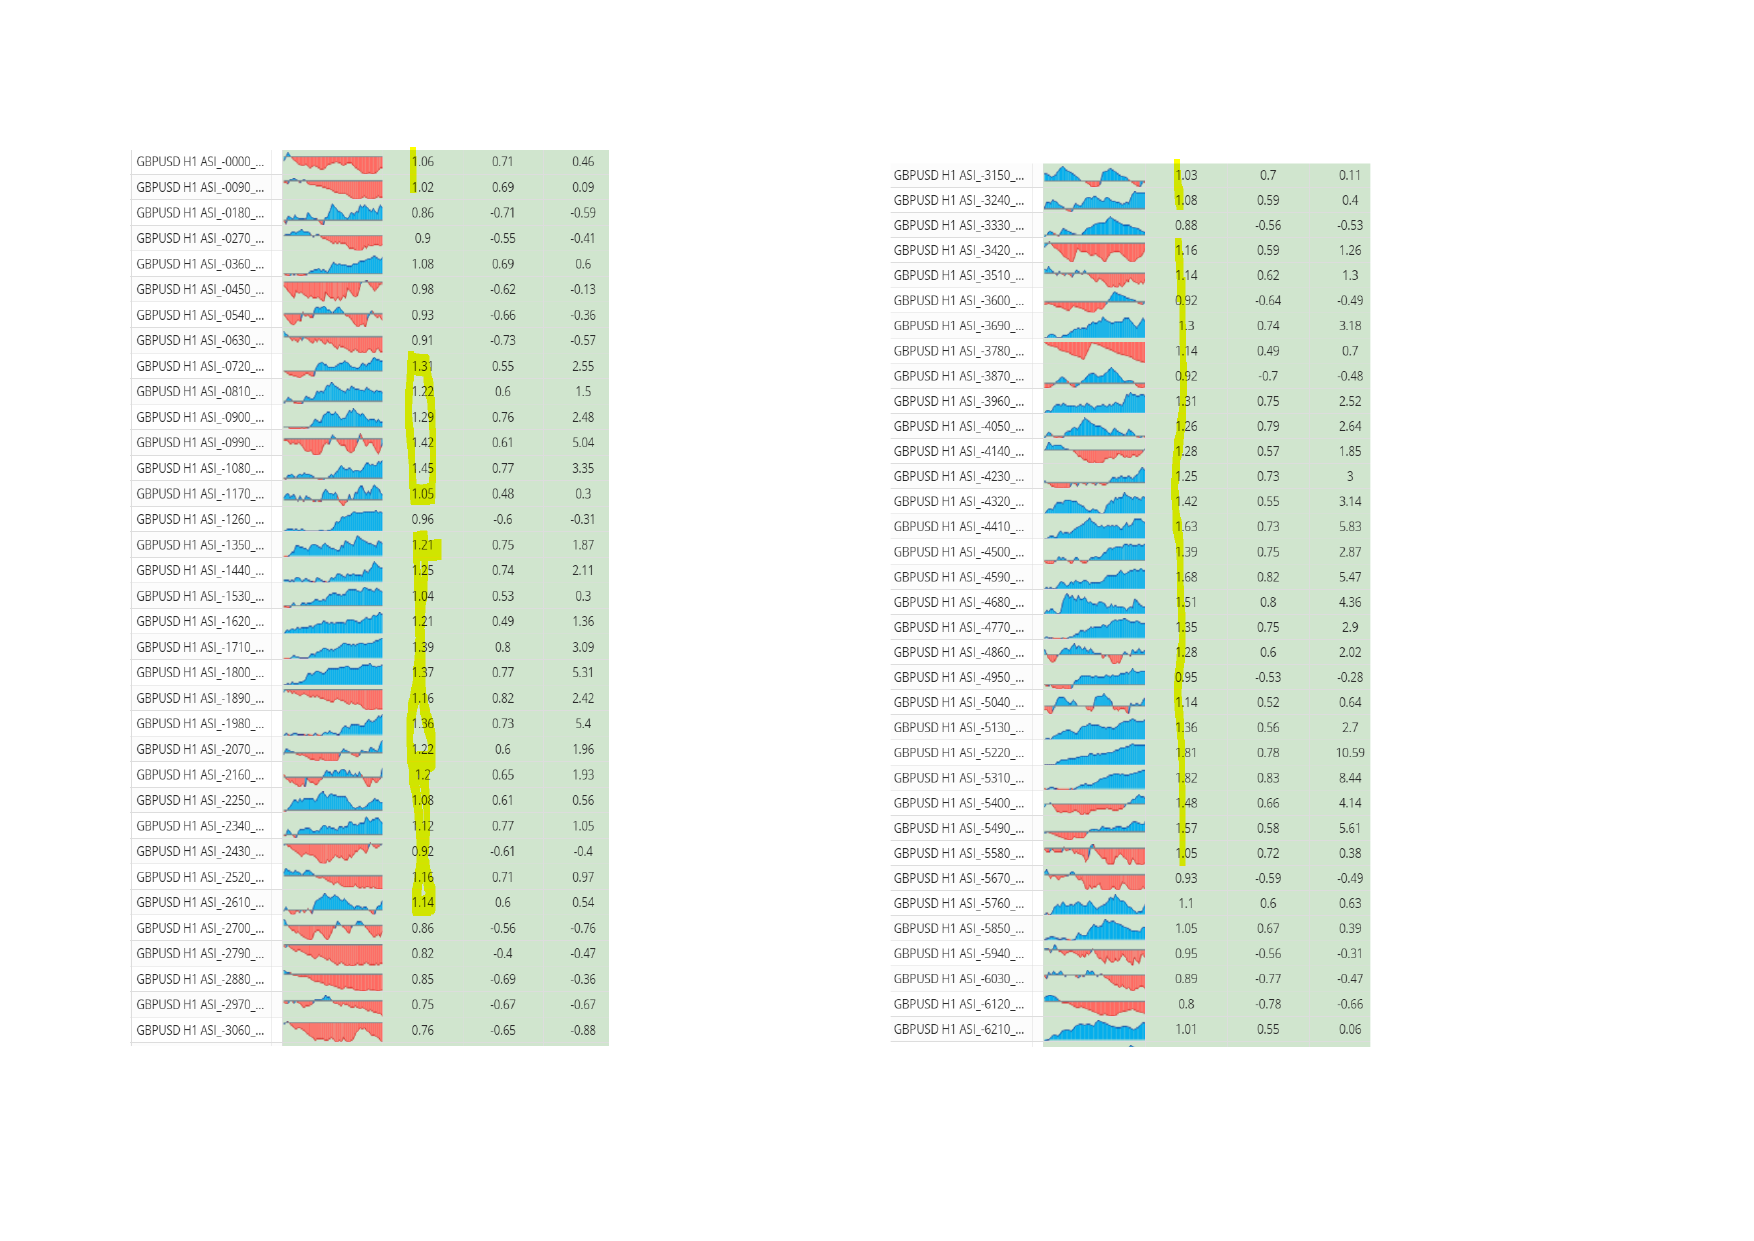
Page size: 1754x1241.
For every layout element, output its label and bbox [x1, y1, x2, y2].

picture [890, 159, 1371, 1047]
picture [130, 147, 609, 1046]
